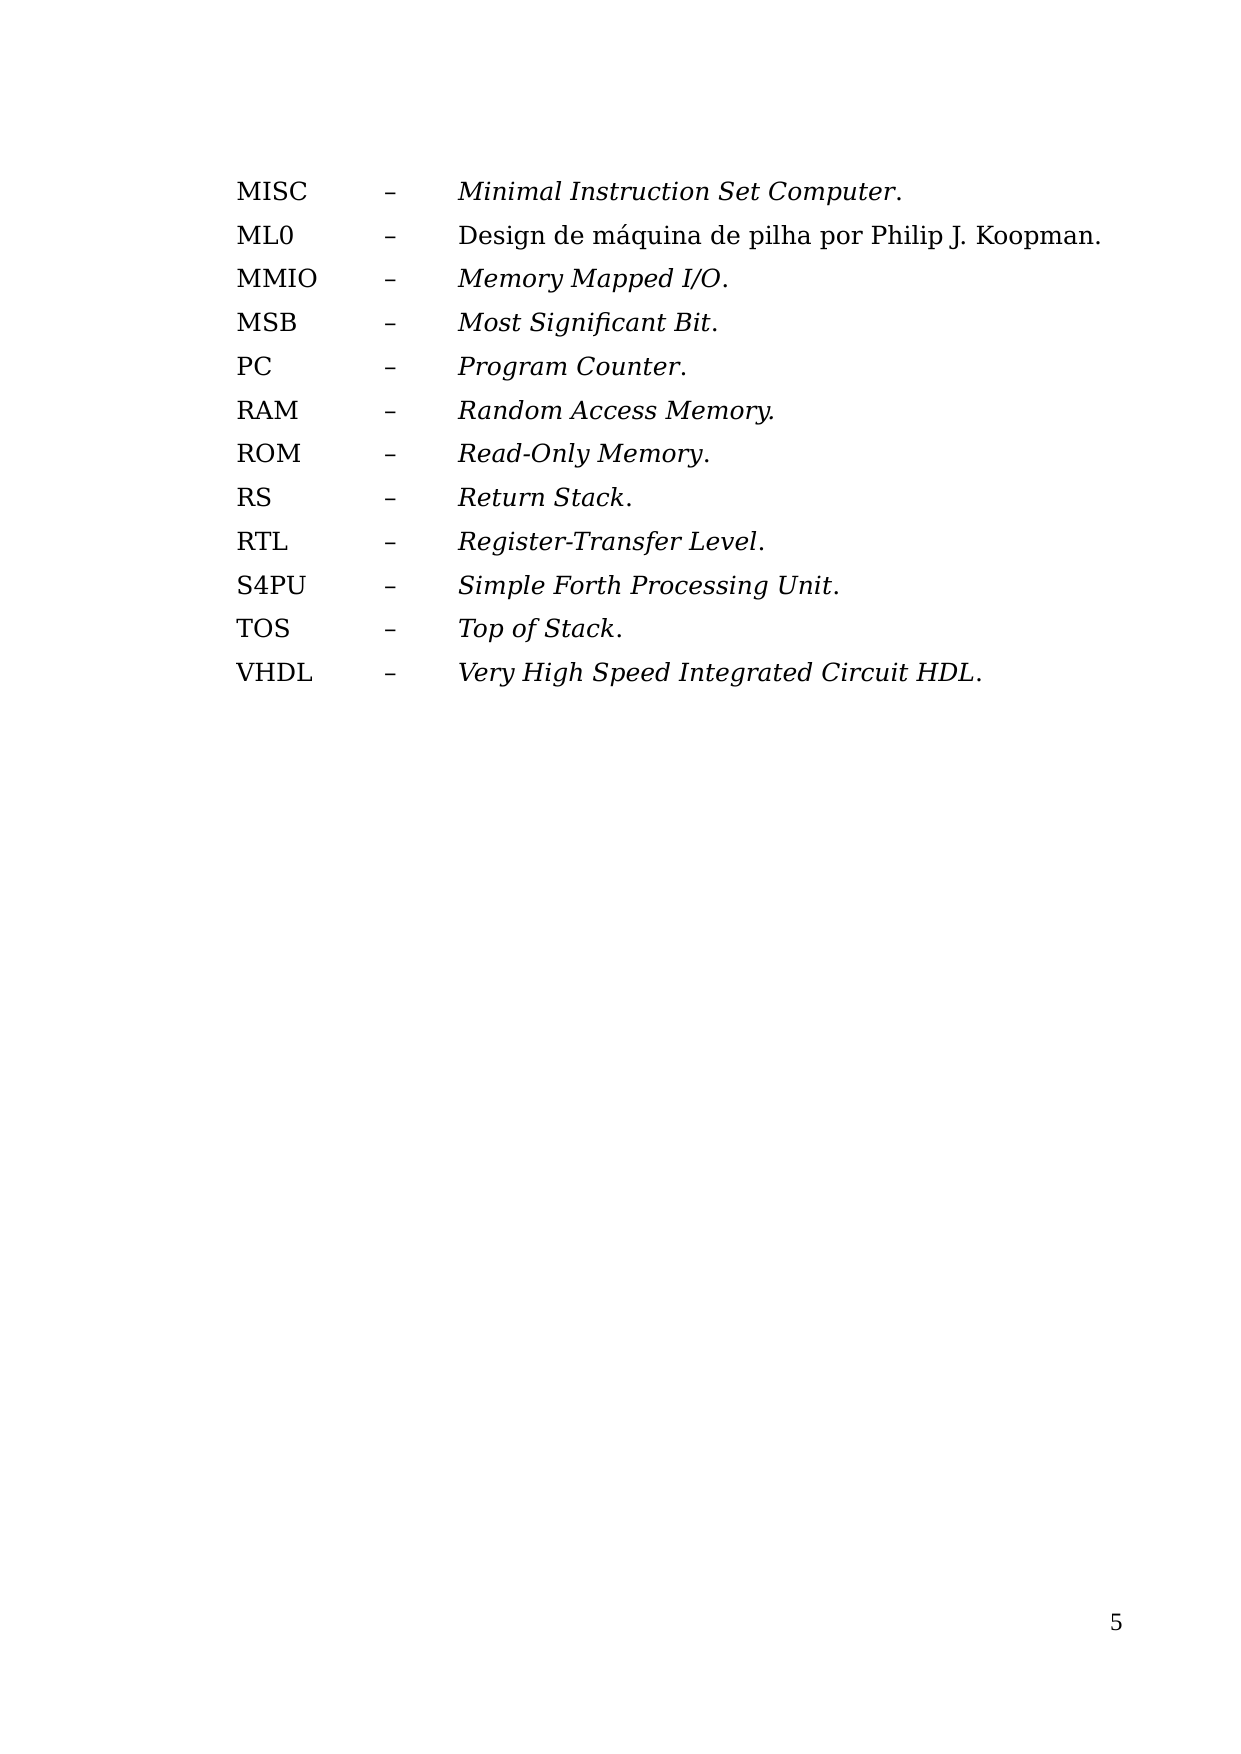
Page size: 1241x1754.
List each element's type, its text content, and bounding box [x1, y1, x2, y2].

text RS – Return Stack. [236, 483, 1122, 513]
text PC – Program Counter. [236, 352, 1122, 381]
text VHDL – Very High Speed Integrated Circuit HDL. [236, 658, 1122, 688]
text RTL – Register-Transfer Level. [236, 527, 1122, 556]
text ROM – Read-Only Memory. [236, 440, 1122, 469]
text ML0 – Design de máquina de pilha por Philip J. Koopman. [236, 221, 1122, 250]
text TOS – Top of Stack. [236, 615, 1122, 644]
text MSB – Most Significant Bit. [236, 308, 1122, 338]
text S4PU – Simple Forth Processing Unit. [236, 571, 1122, 600]
text MMIO – Memory Mapped I/O. [236, 265, 1122, 294]
text MISC – Minimal Instruction Set Computer. [236, 177, 1122, 206]
text RAM – Random Access Memory. [236, 396, 1122, 425]
